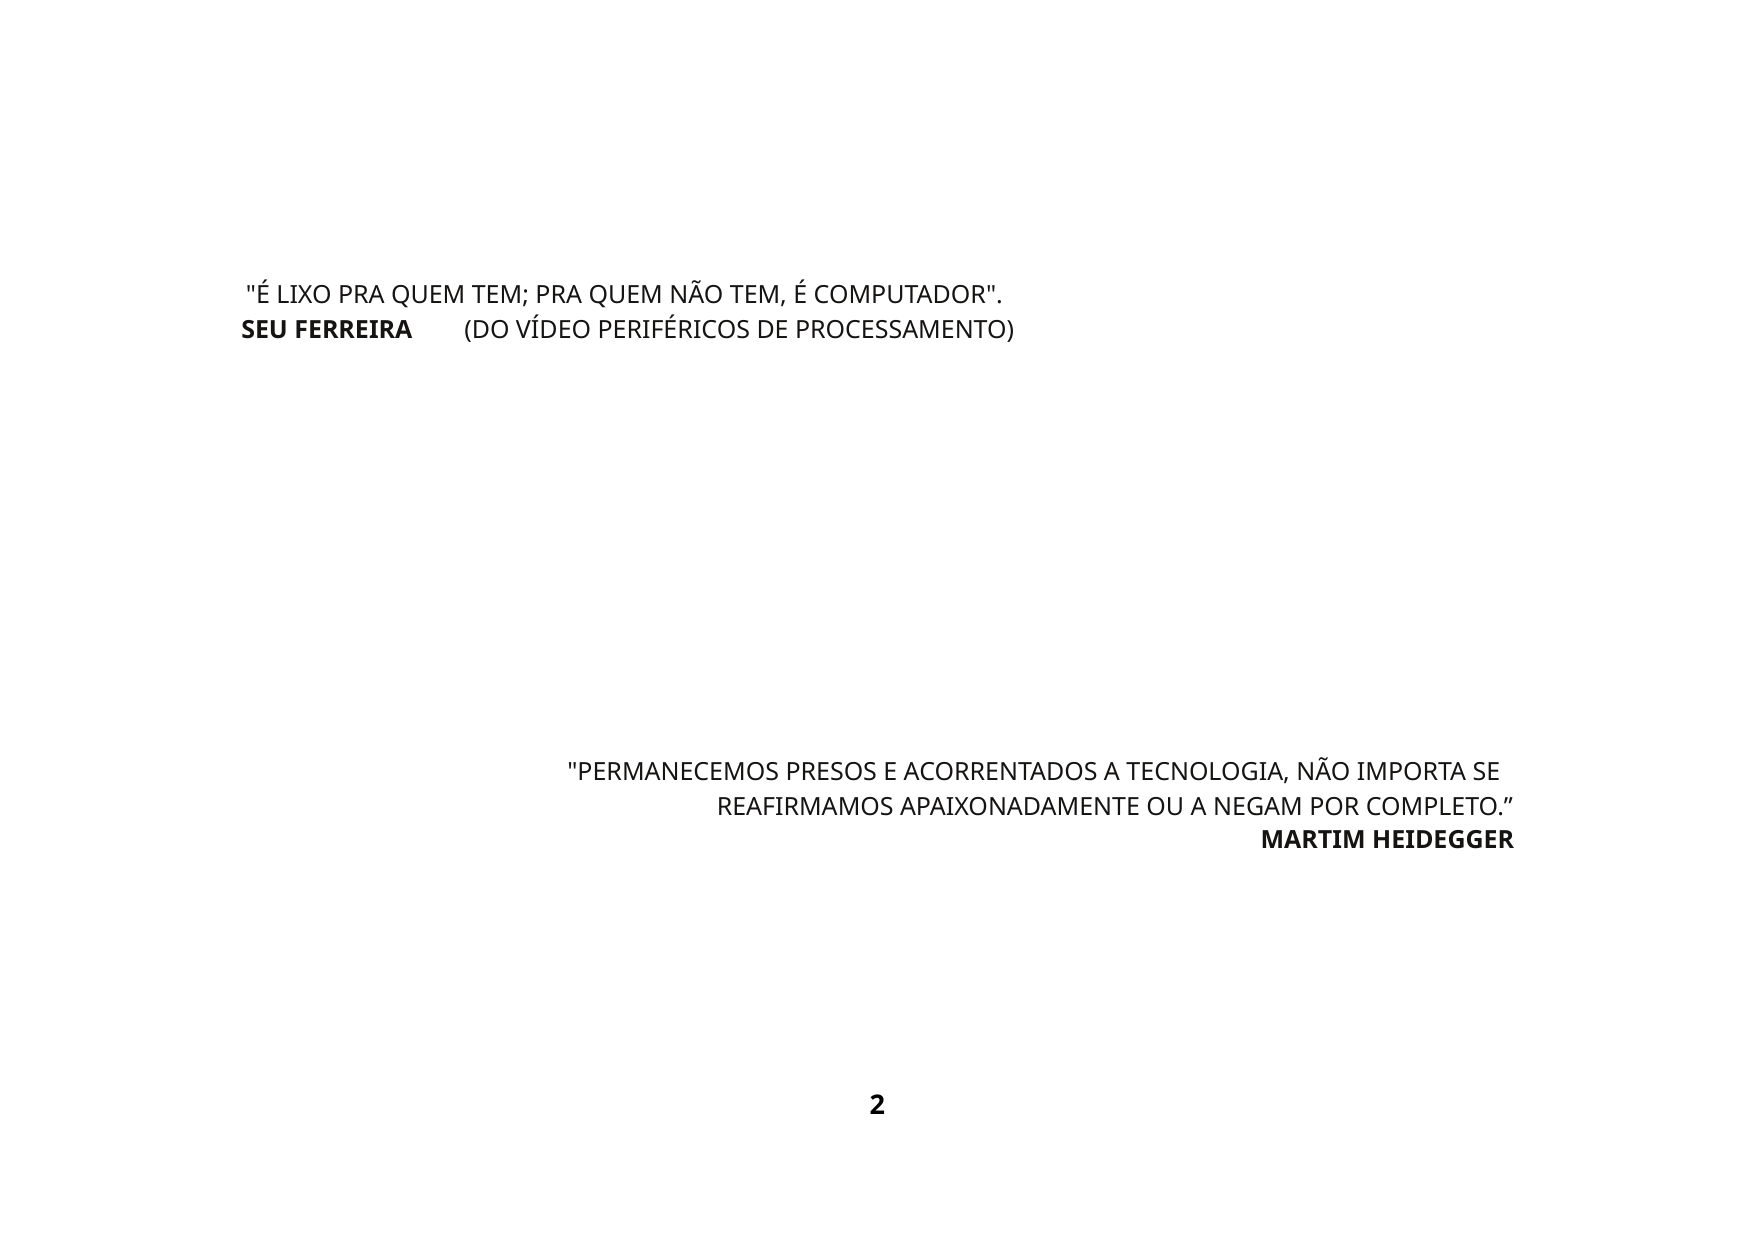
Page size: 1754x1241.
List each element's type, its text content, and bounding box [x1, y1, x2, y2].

text "É LIXO PRA QUEM TEM; PRA QUEM NÃO TEM, É COMPUTADOR". [213, 277, 1042, 311]
text "PERMANECEMOS PRESOS E ACORRENTADOS A TECNOLOGIA, NÃO IMPORTA SE [213, 754, 1514, 788]
text MARTIM HEIDEGGER [213, 822, 1514, 856]
text REAFIRMAMOS APAIXONADAMENTE OU A NEGAM POR COMPLETO.” [213, 788, 1514, 822]
text SEU FERREIRA (DO VÍDEO PERIFÉRICOS DE PROCESSAMENTO) [213, 311, 1042, 345]
